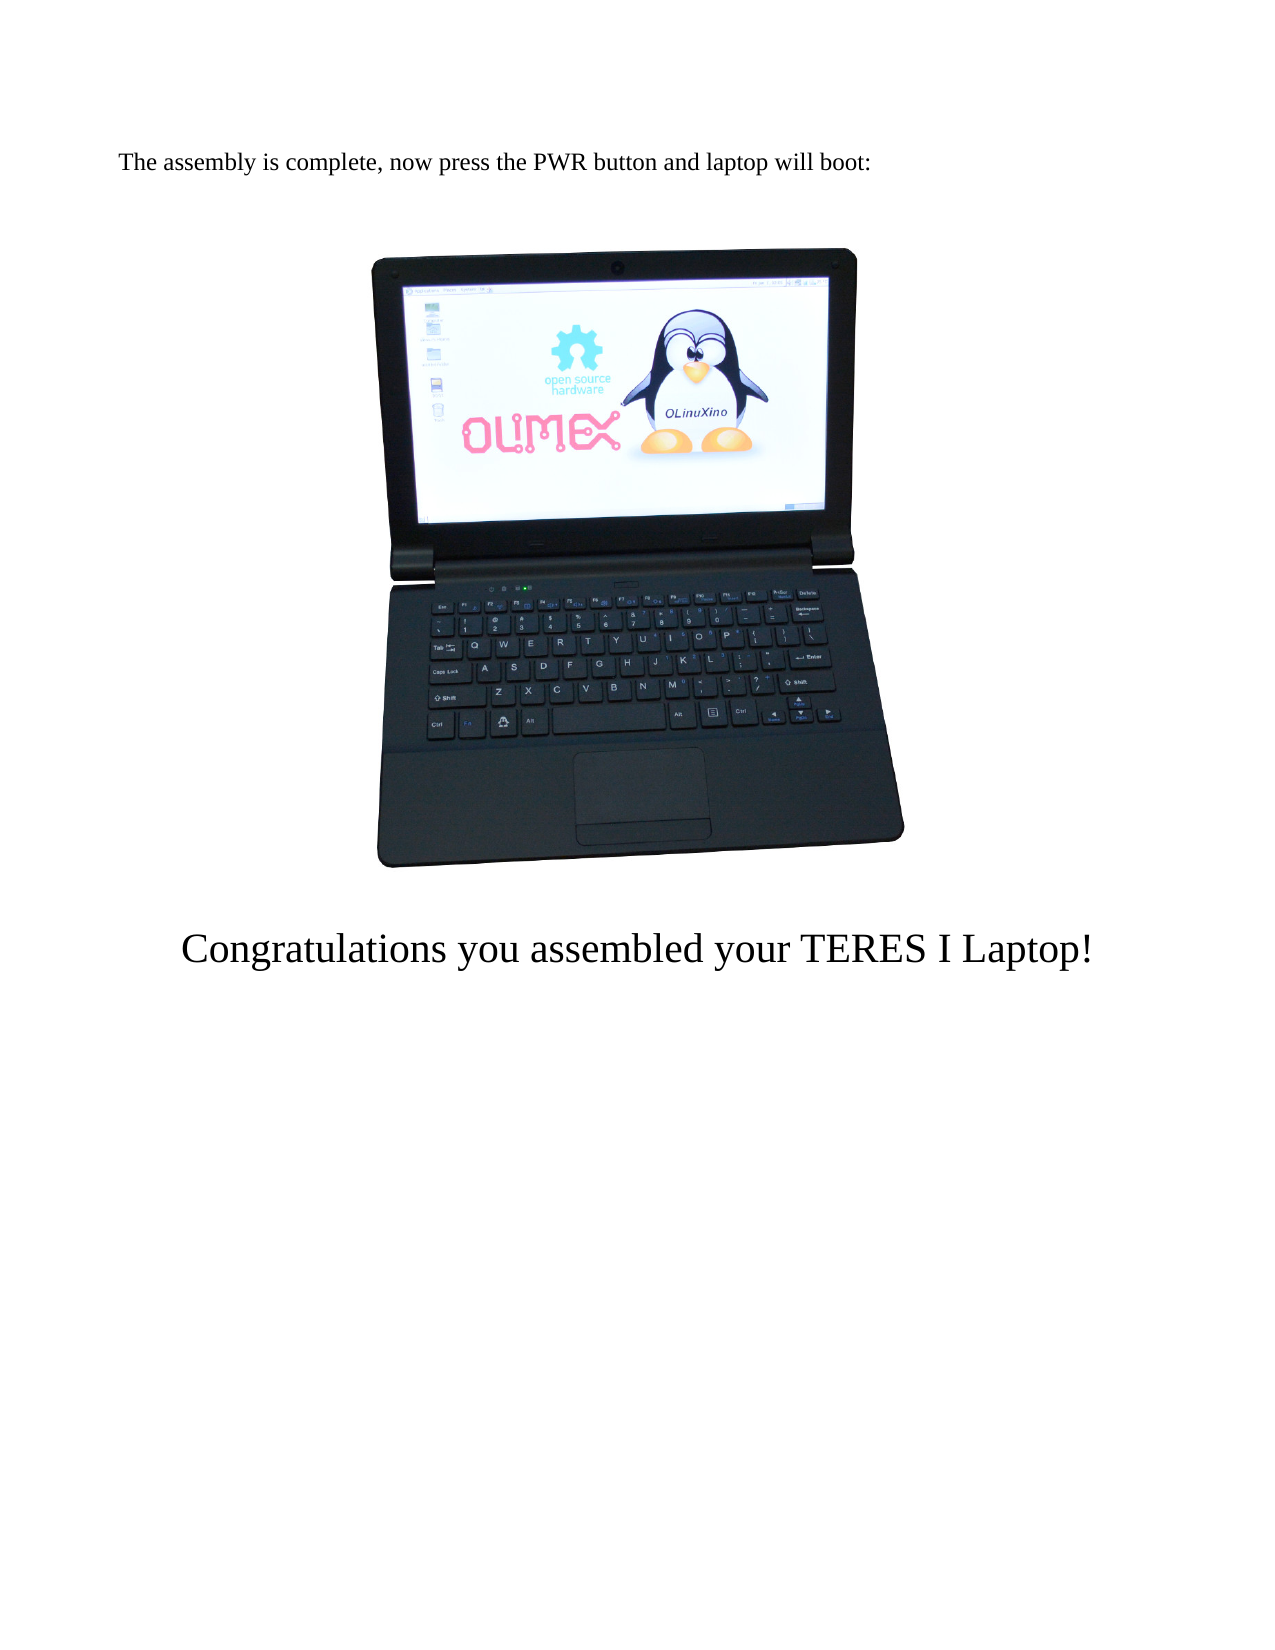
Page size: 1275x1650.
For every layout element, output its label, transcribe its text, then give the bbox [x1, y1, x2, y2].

picture [284, 204, 991, 911]
text The assembly is complete, now press the PWR button and laptop will boot: [118, 147, 1157, 176]
text Congratulations you assembled your TERES I Laptop! [118, 923, 1157, 971]
